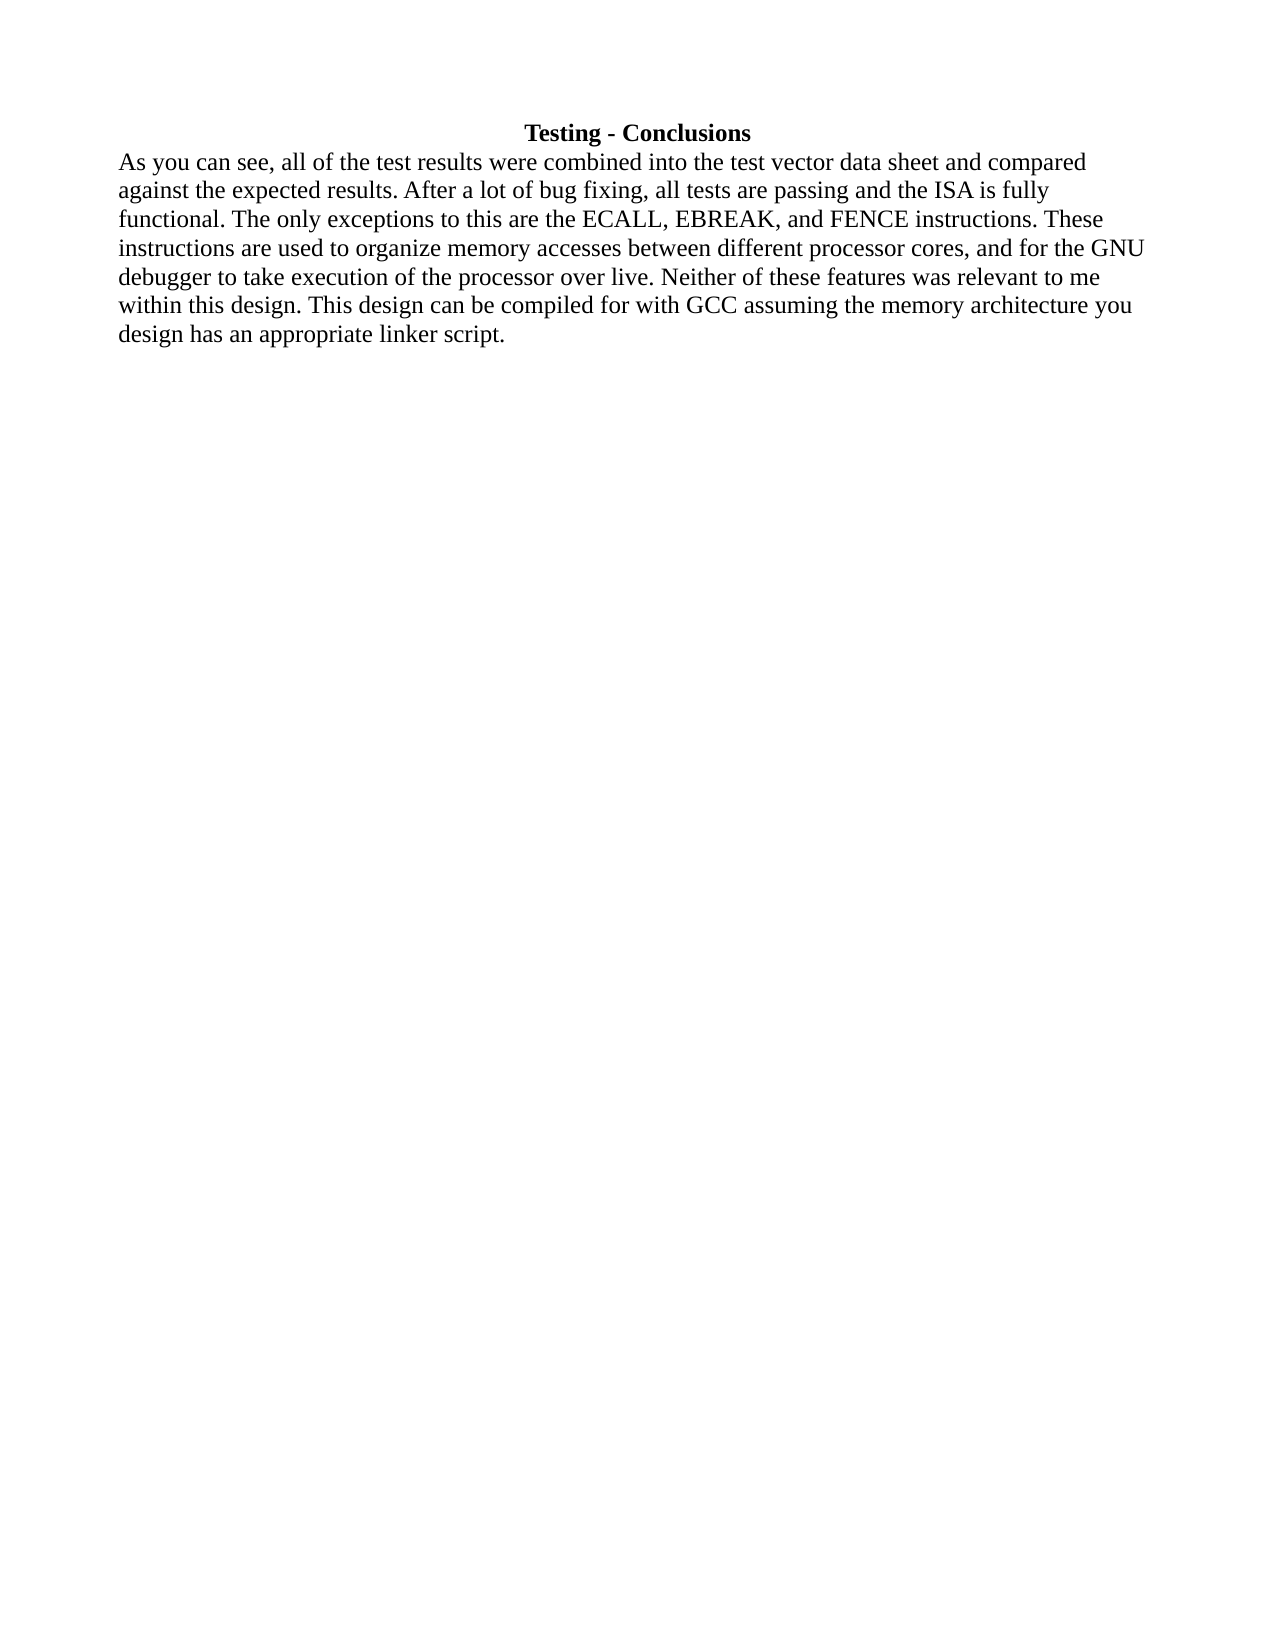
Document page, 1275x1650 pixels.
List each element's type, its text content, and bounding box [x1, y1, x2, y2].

text Testing - Conclusions [118, 118, 1157, 147]
text As you can see, all of the test results were combined into the test vector data sheet and compared against the expected results. After a lot of bug fixing, all tests are passing and the ISA is fully functional. The only exceptions to this are the ECALL, EBREAK, and FENCE instructions. These instructions are used to organize memory accesses between different processor cores, and for the GNU debugger to take execution of the processor over live. Neither of these features was relevant to me within this design. This design can be compiled for with GCC assuming the memory architecture you design has an appropriate linker script. [118, 147, 1157, 348]
